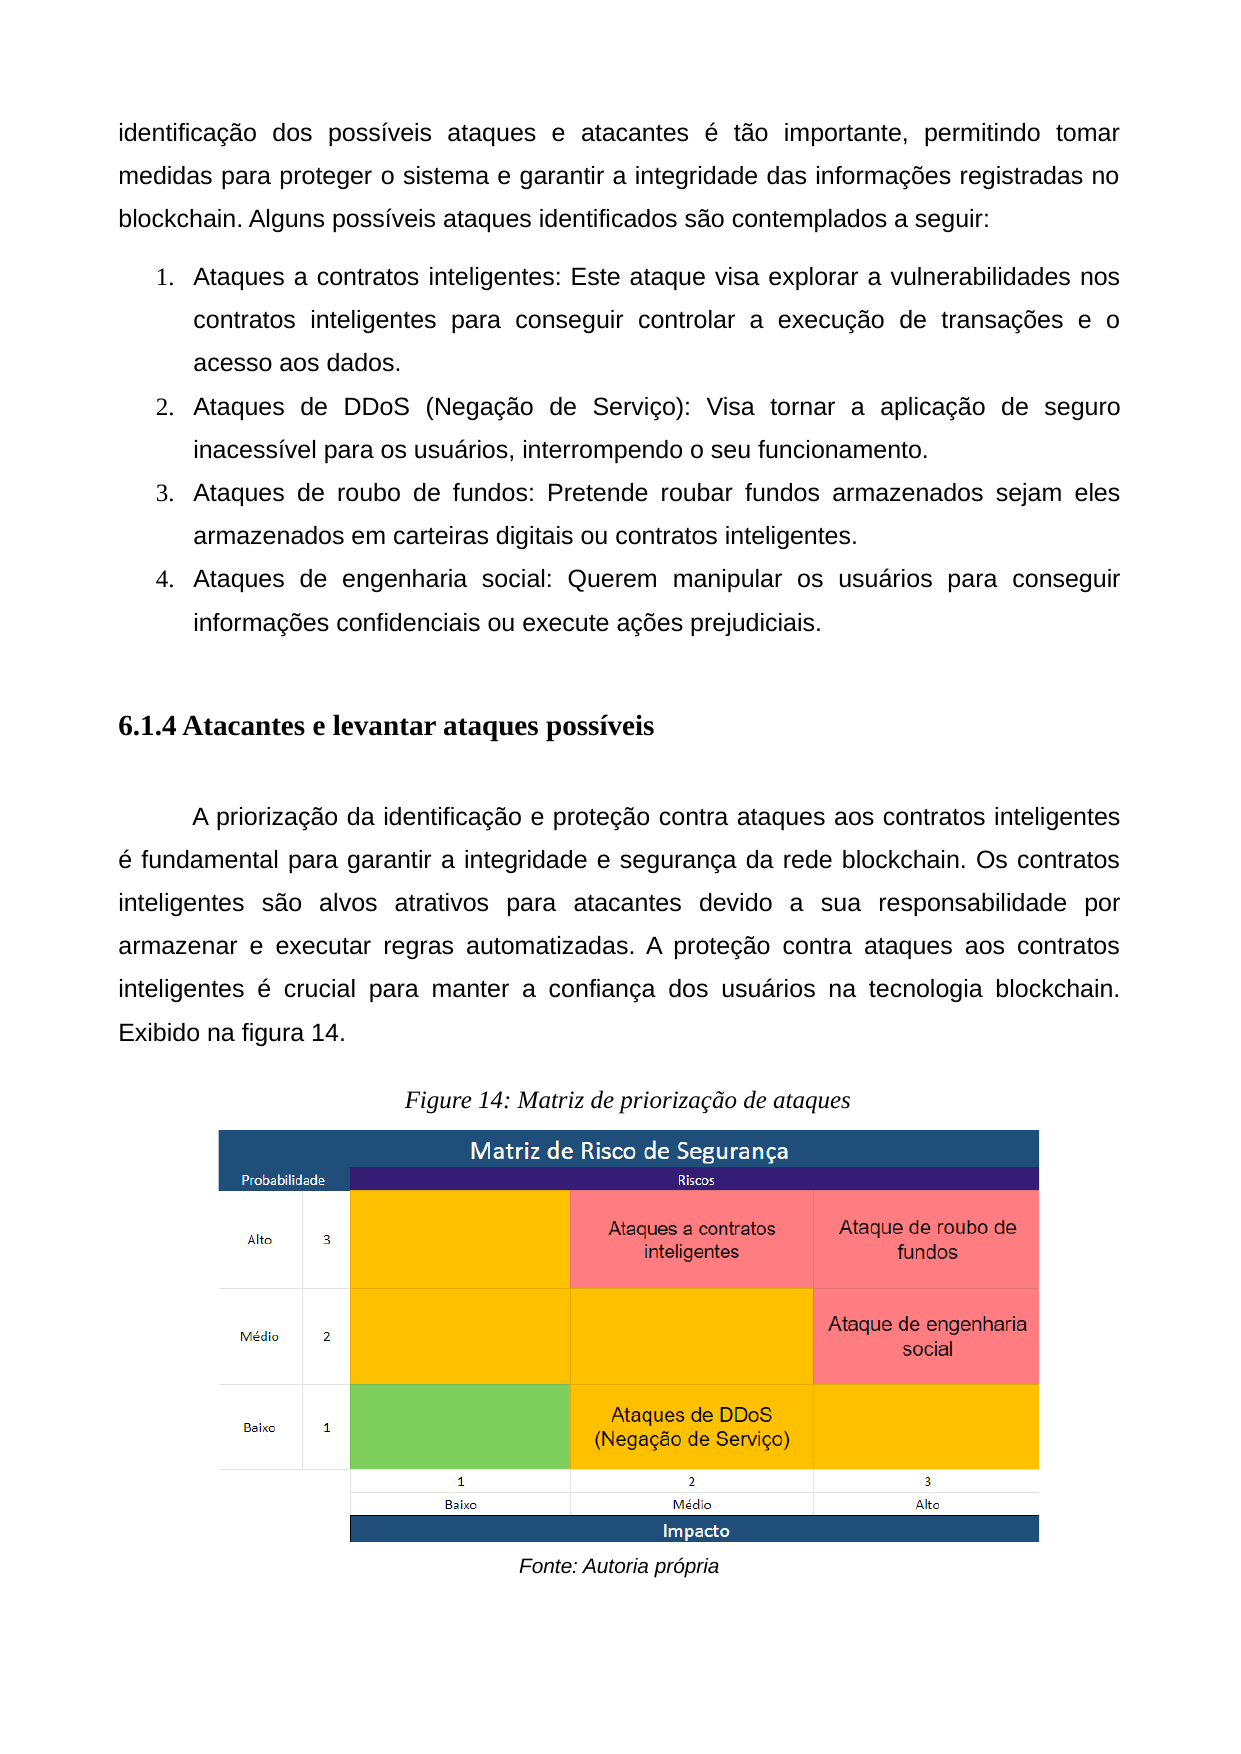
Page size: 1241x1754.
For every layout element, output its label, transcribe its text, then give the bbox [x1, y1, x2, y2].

list Ataques de DDoS (Negação de Serviço): Visa tornar a aplicação de seguro inacessível para os usuários, interrompendo o seu funcionamento. [156, 392, 1122, 463]
text Fonte: Autoria própria [118, 1073, 1122, 1578]
list Ataques de roubo de fundos: Pretende roubar fundos armazenados sejam eles armazenados em carteiras digitais ou contratos inteligentes. [156, 478, 1122, 550]
text A priorização da identificação e proteção contra ataques aos contratos inteligentes é fundamental para garantir a integridade e segurança da rede blockchain. Os contratos inteligentes são alvos atrativos para atacantes devido a sua responsabilidade por armazenar e executar regras automatizadas. A proteção contra ataques aos contratos inteligentes é crucial para manter a confiança dos usuários na tecnologia blockchain. Exibido na figura 14. [118, 802, 1122, 1046]
text Figure 14: Matriz de priorização de ataques [218, 1086, 1039, 1114]
list Ataques a contratos inteligentes: Este ataque visa explorar a vulnerabilidades nos contratos inteligentes para conseguir controlar a execução de transações e o acesso aos dados. [156, 262, 1122, 377]
picture [218, 1130, 1040, 1542]
text identificação dos possíveis ataques e atacantes é tão importante, permitindo tomar medidas para proteger o sistema e garantir a integridade das informações registradas no blockchain. Alguns possíveis ataques identificados são contemplados a seguir: [118, 118, 1122, 233]
subtitle 6.1.4 Atacantes e levantar ataques possíveis [118, 708, 1122, 742]
list Ataques de engenharia social: Querem manipular os usuários para conseguir informações confidenciais ou execute ações prejudiciais. [156, 564, 1122, 636]
